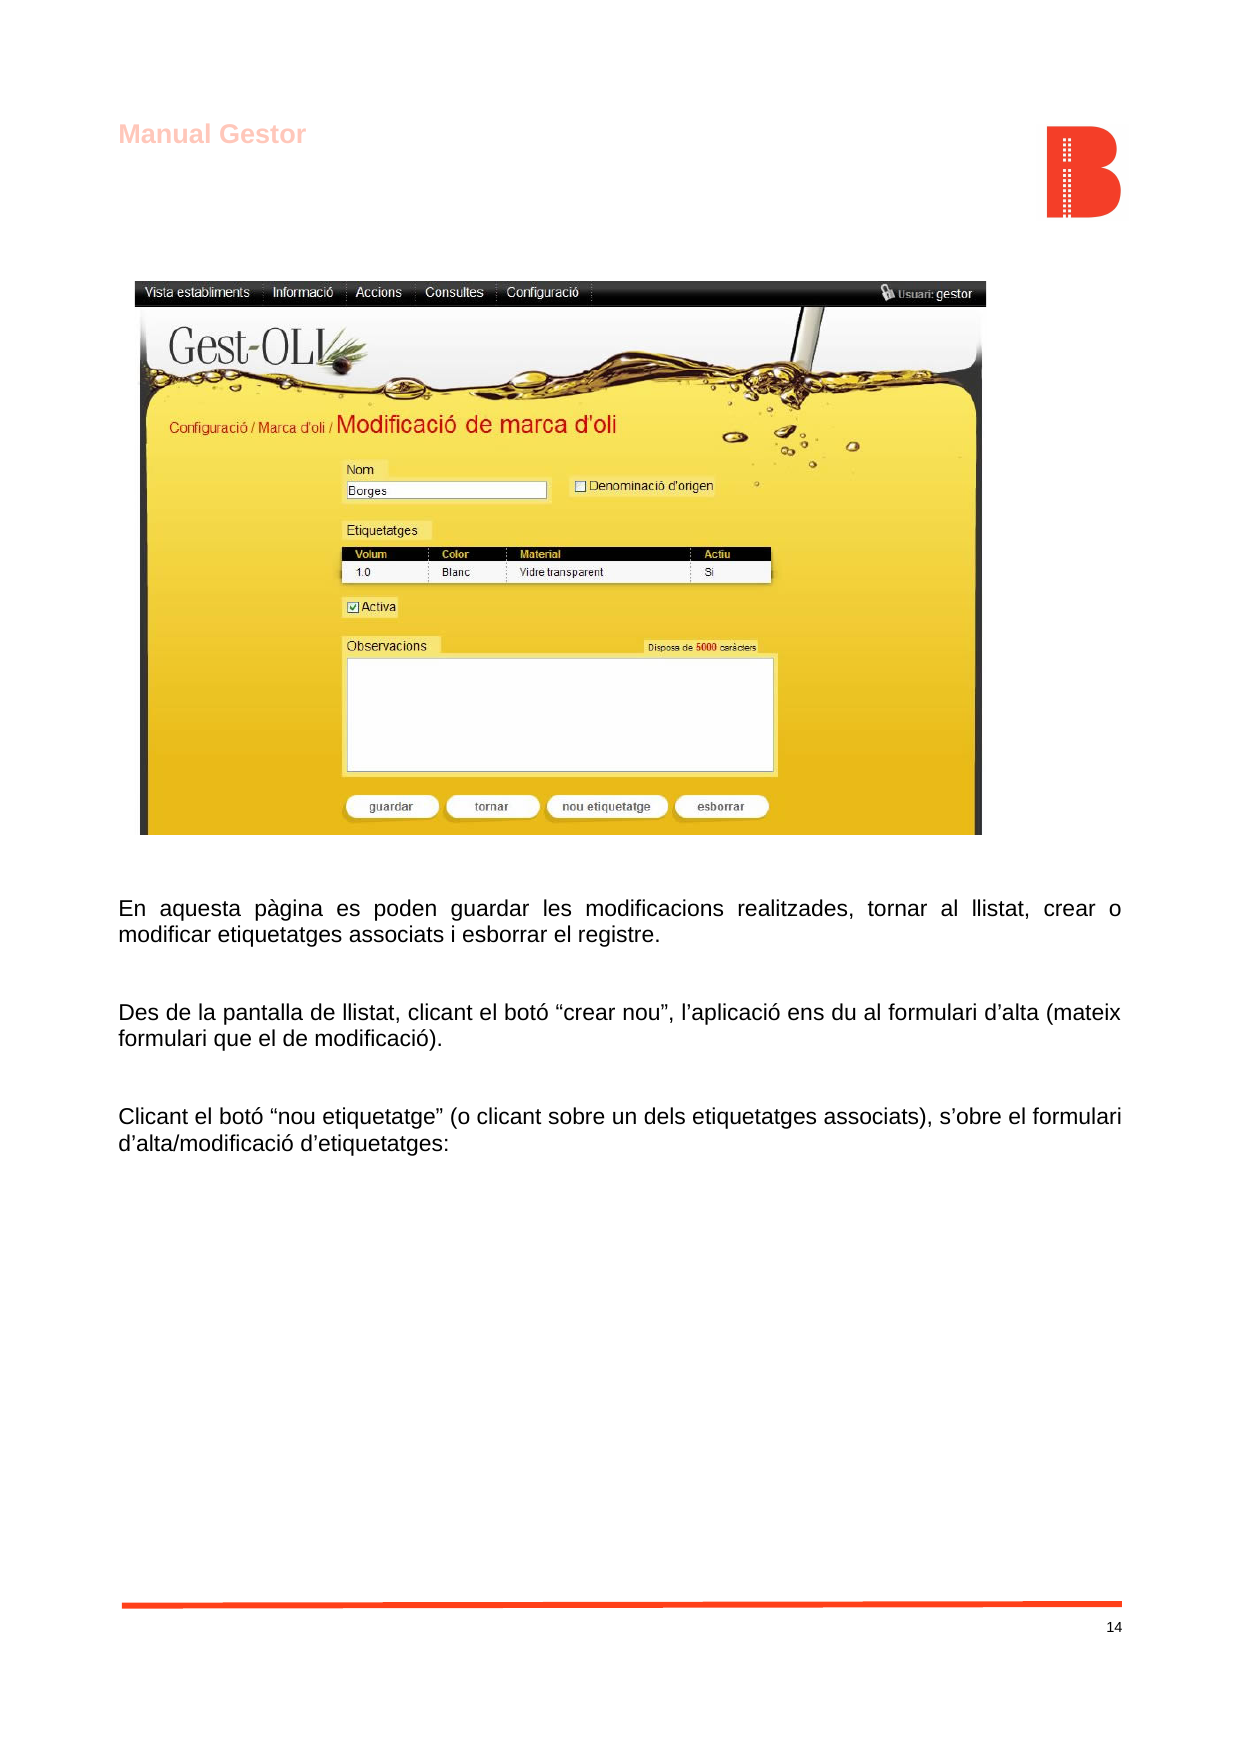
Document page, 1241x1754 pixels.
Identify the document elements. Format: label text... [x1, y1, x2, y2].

text Clicant el botó “nou etiquetatge” (o clicant sobre un dels etiquetatges associats), s’obre el formulari d’alta/modificació d’etiquetatges: [118, 1103, 1122, 1156]
text En aquesta pàgina es poden guardar les modificacions realitzades, tornar al llistat, crear o modificar etiquetatges associats i esborrar el registre. [118, 895, 1122, 948]
text Des de la pantalla de llistat, clicant el botó “crear nou”, l’aplicació ens du al formulari d’alta (mateix formulari que el de modificació). [118, 999, 1122, 1052]
picture [1036, 124, 1130, 221]
picture [134, 281, 987, 835]
